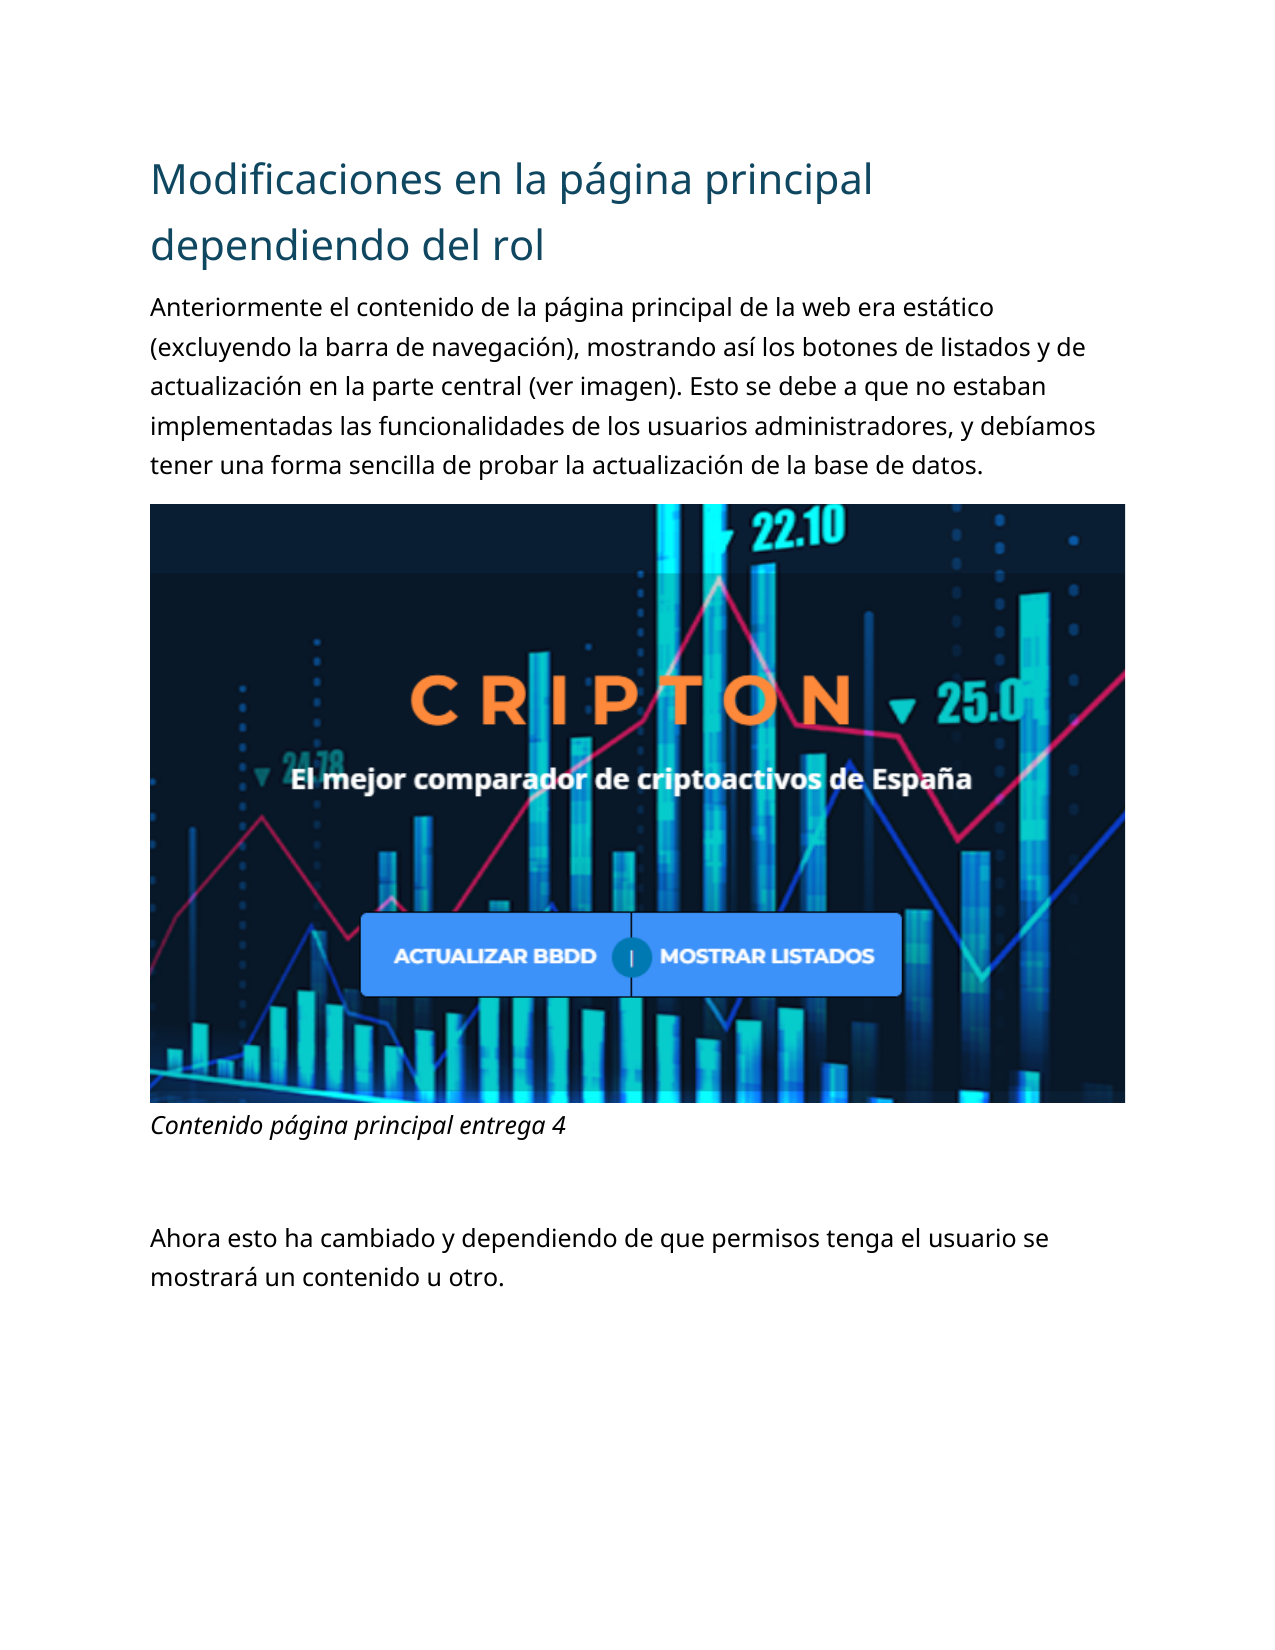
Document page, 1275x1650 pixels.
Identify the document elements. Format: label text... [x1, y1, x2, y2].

subtitle Modificaciones en la página principal dependiendo del rol [150, 150, 1125, 273]
text Ahora esto ha cambiado y dependiendo de que permisos tenga el usuario se mostrará un contenido u otro. [150, 1220, 1125, 1294]
text Contenido página principal entrega 4 [150, 1103, 1125, 1142]
text Anteriormente el contenido de la página principal de la web era estático (excluyendo la barra de navegación), mostrando así los botones de listados y de actualización en la parte central (ver imagen). Esto se debe a que no estaban implementadas las funcionalidades de los usuarios administradores, y debíamos tener una forma sencilla de probar la actualización de la base de datos. [150, 290, 1125, 482]
